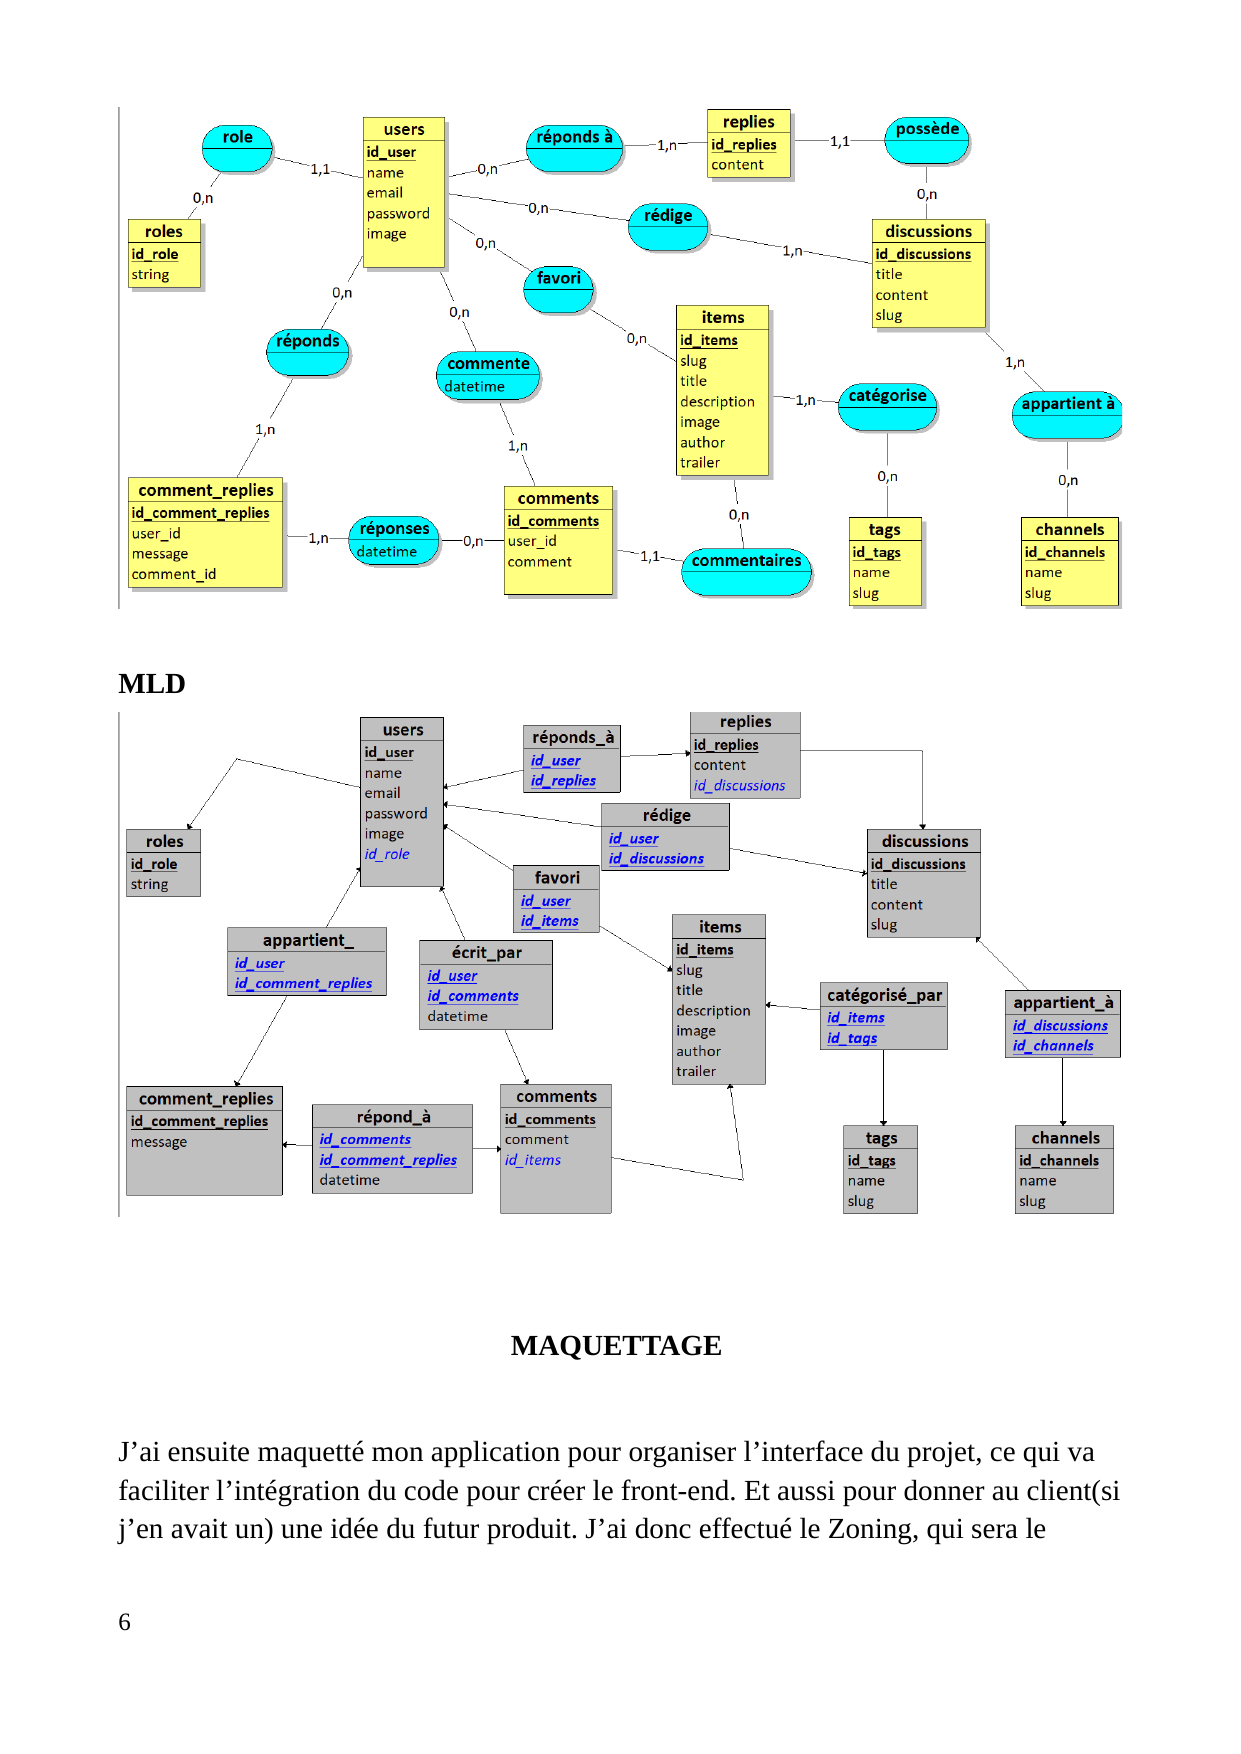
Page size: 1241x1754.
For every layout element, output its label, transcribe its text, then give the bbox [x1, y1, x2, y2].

text MAQUETTAGE [118, 1328, 1122, 1361]
text J’ai ensuite maquetté mon application pour organiser l’interface du projet, ce qui va faciliter l’intégration du code pour créer le front-end. Et aussi pour donner au client(si j’en avait un) une idée du futur produit. J’ai donc effectué le Zoning, qui sera le [118, 1434, 1122, 1545]
picture [118, 712, 1123, 1217]
text MLD [118, 667, 1122, 700]
picture [118, 107, 1123, 609]
